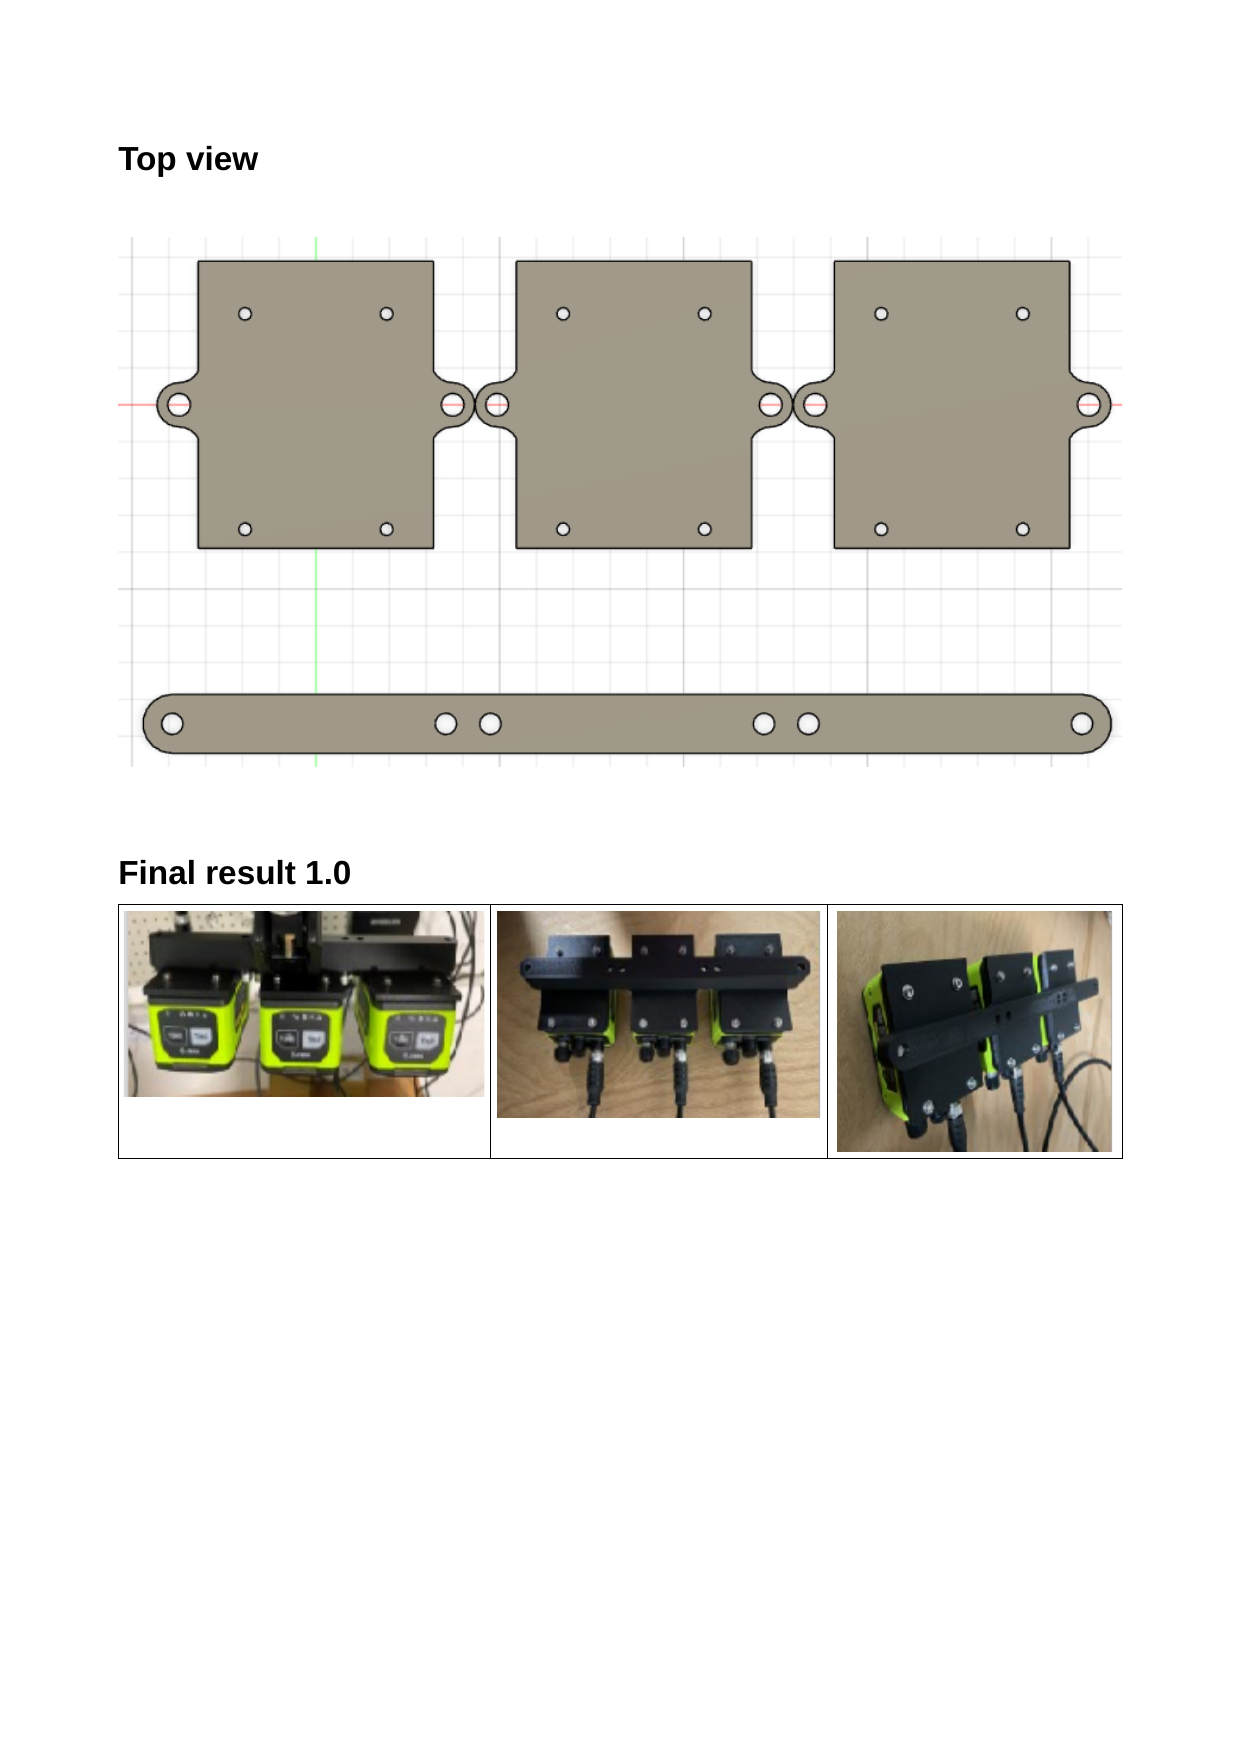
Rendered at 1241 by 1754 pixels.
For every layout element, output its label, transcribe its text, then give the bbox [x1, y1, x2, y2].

picture [123, 911, 485, 1097]
subtitle Final result 1.0 [118, 853, 1122, 892]
picture [837, 911, 1113, 1152]
picture [497, 911, 821, 1118]
subtitle Top view [118, 139, 1122, 177]
picture [118, 237, 1123, 767]
table_header [828, 905, 1122, 1157]
table_header [119, 905, 490, 1157]
table_header [491, 905, 827, 1157]
